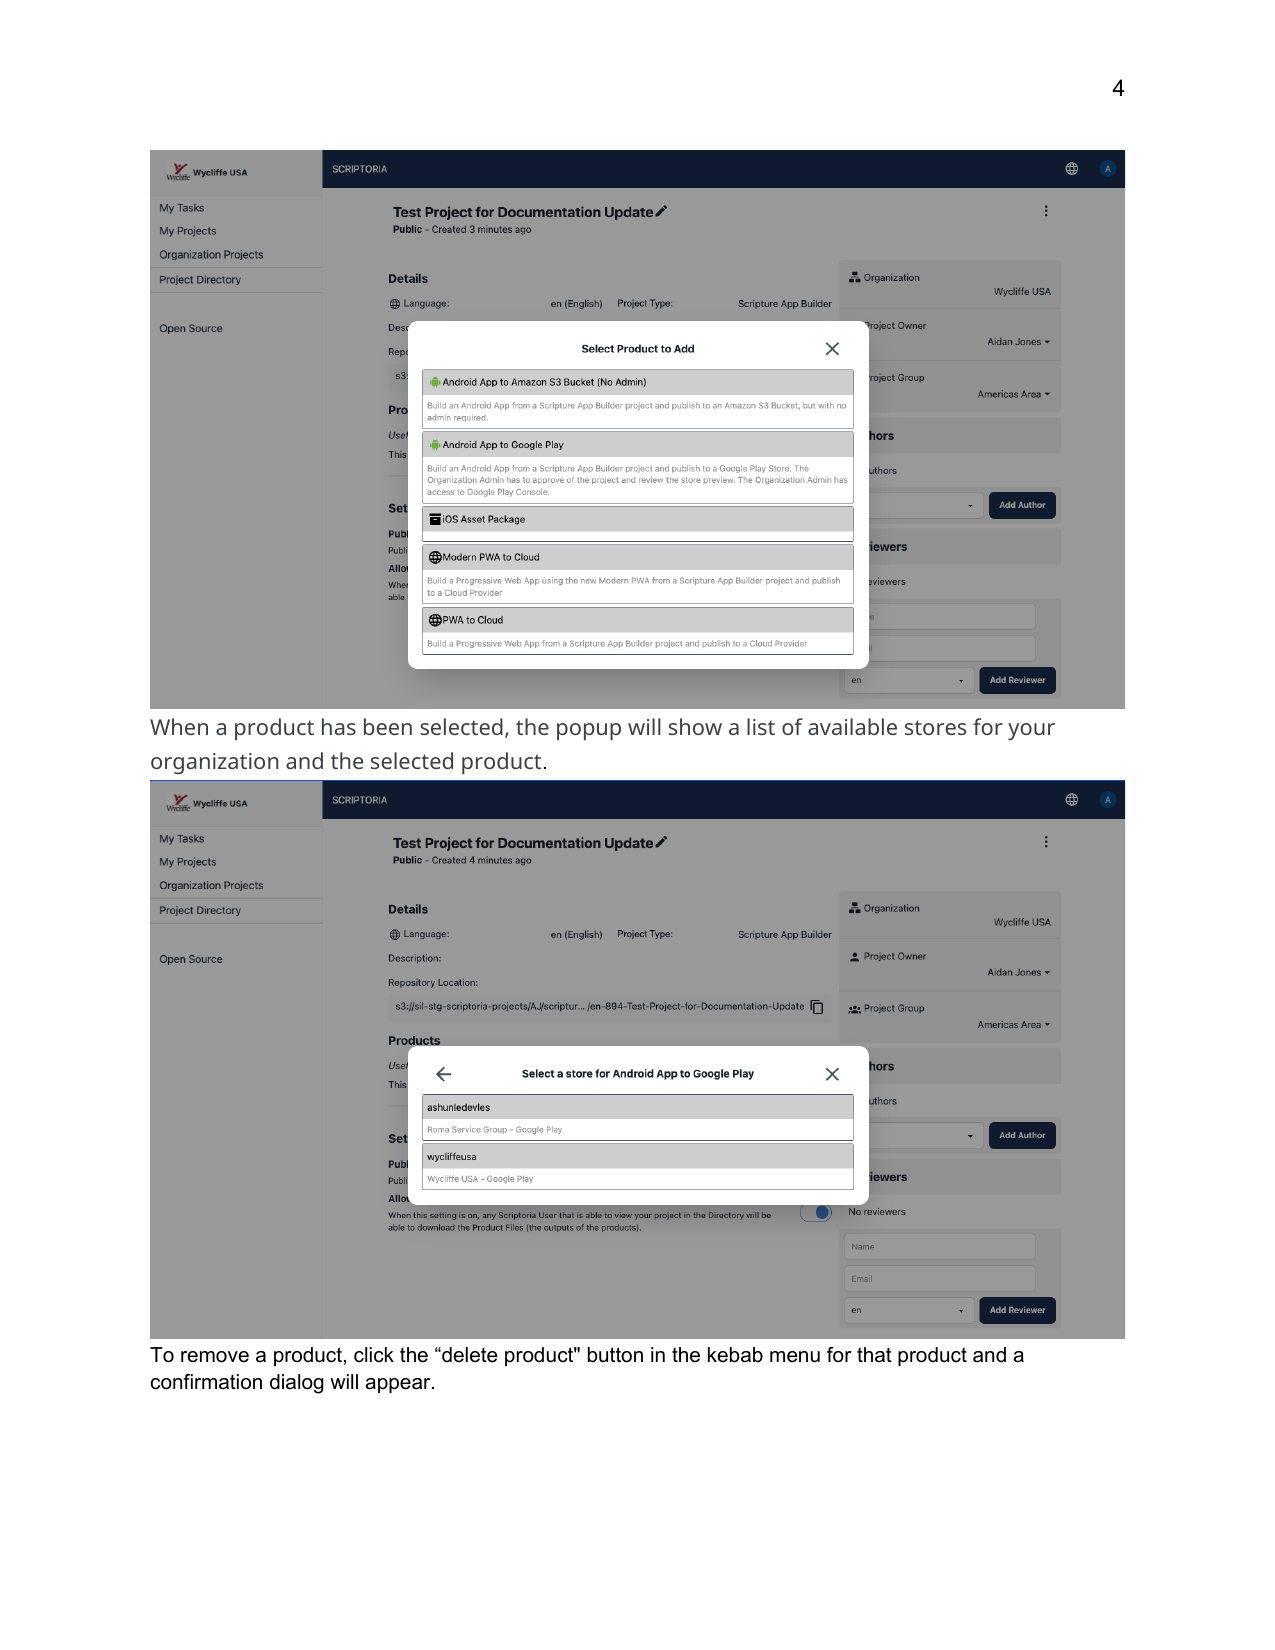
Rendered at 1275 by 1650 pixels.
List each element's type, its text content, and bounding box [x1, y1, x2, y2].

text When a product has been selected, the popup will show a list of available stores for your organization and the selected product. [150, 712, 1125, 776]
picture [150, 150, 1125, 709]
picture [150, 780, 1125, 1339]
text To remove a product, click the “delete product" button in the kebab menu for that product and a confirmation dialog will appear. [150, 1343, 1125, 1394]
